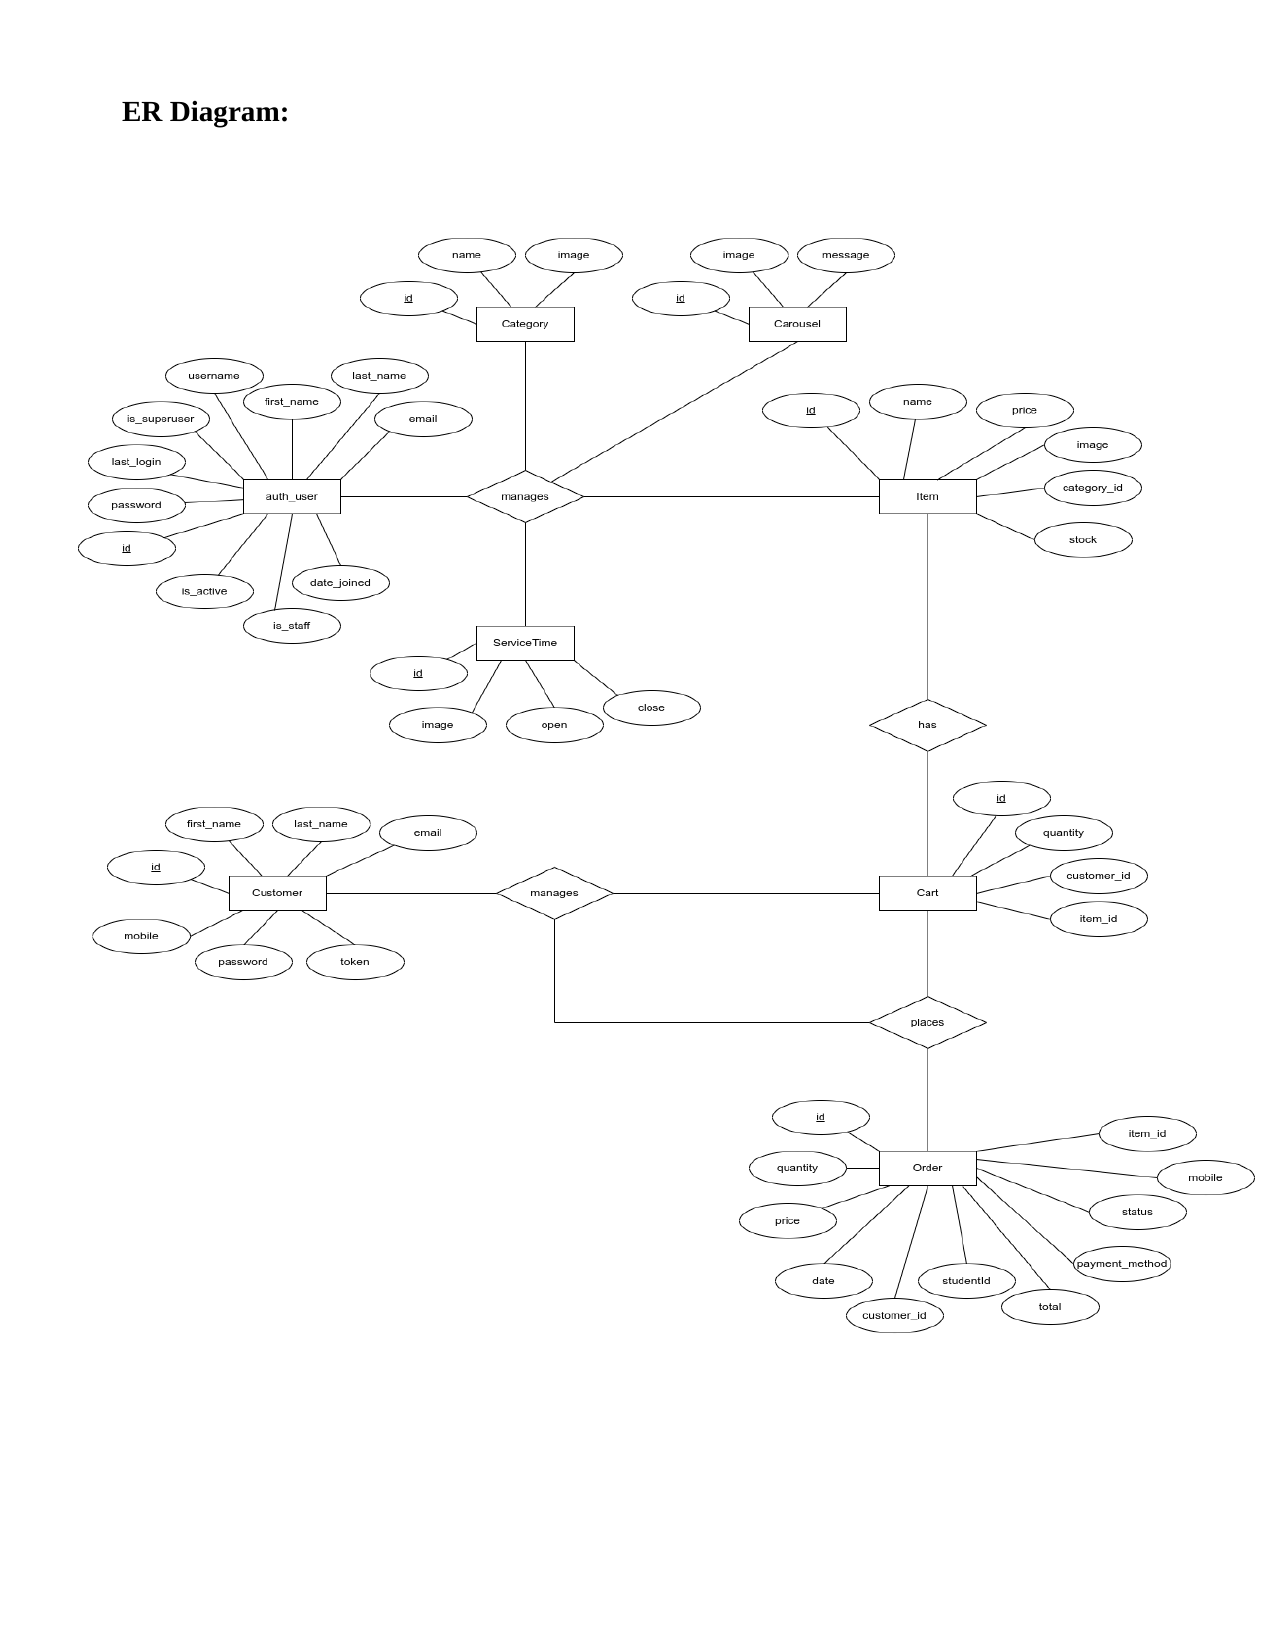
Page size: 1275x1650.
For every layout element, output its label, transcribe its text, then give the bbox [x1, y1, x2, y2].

text ER Diagram: [122, 94, 1144, 127]
picture [58, 221, 1275, 1351]
